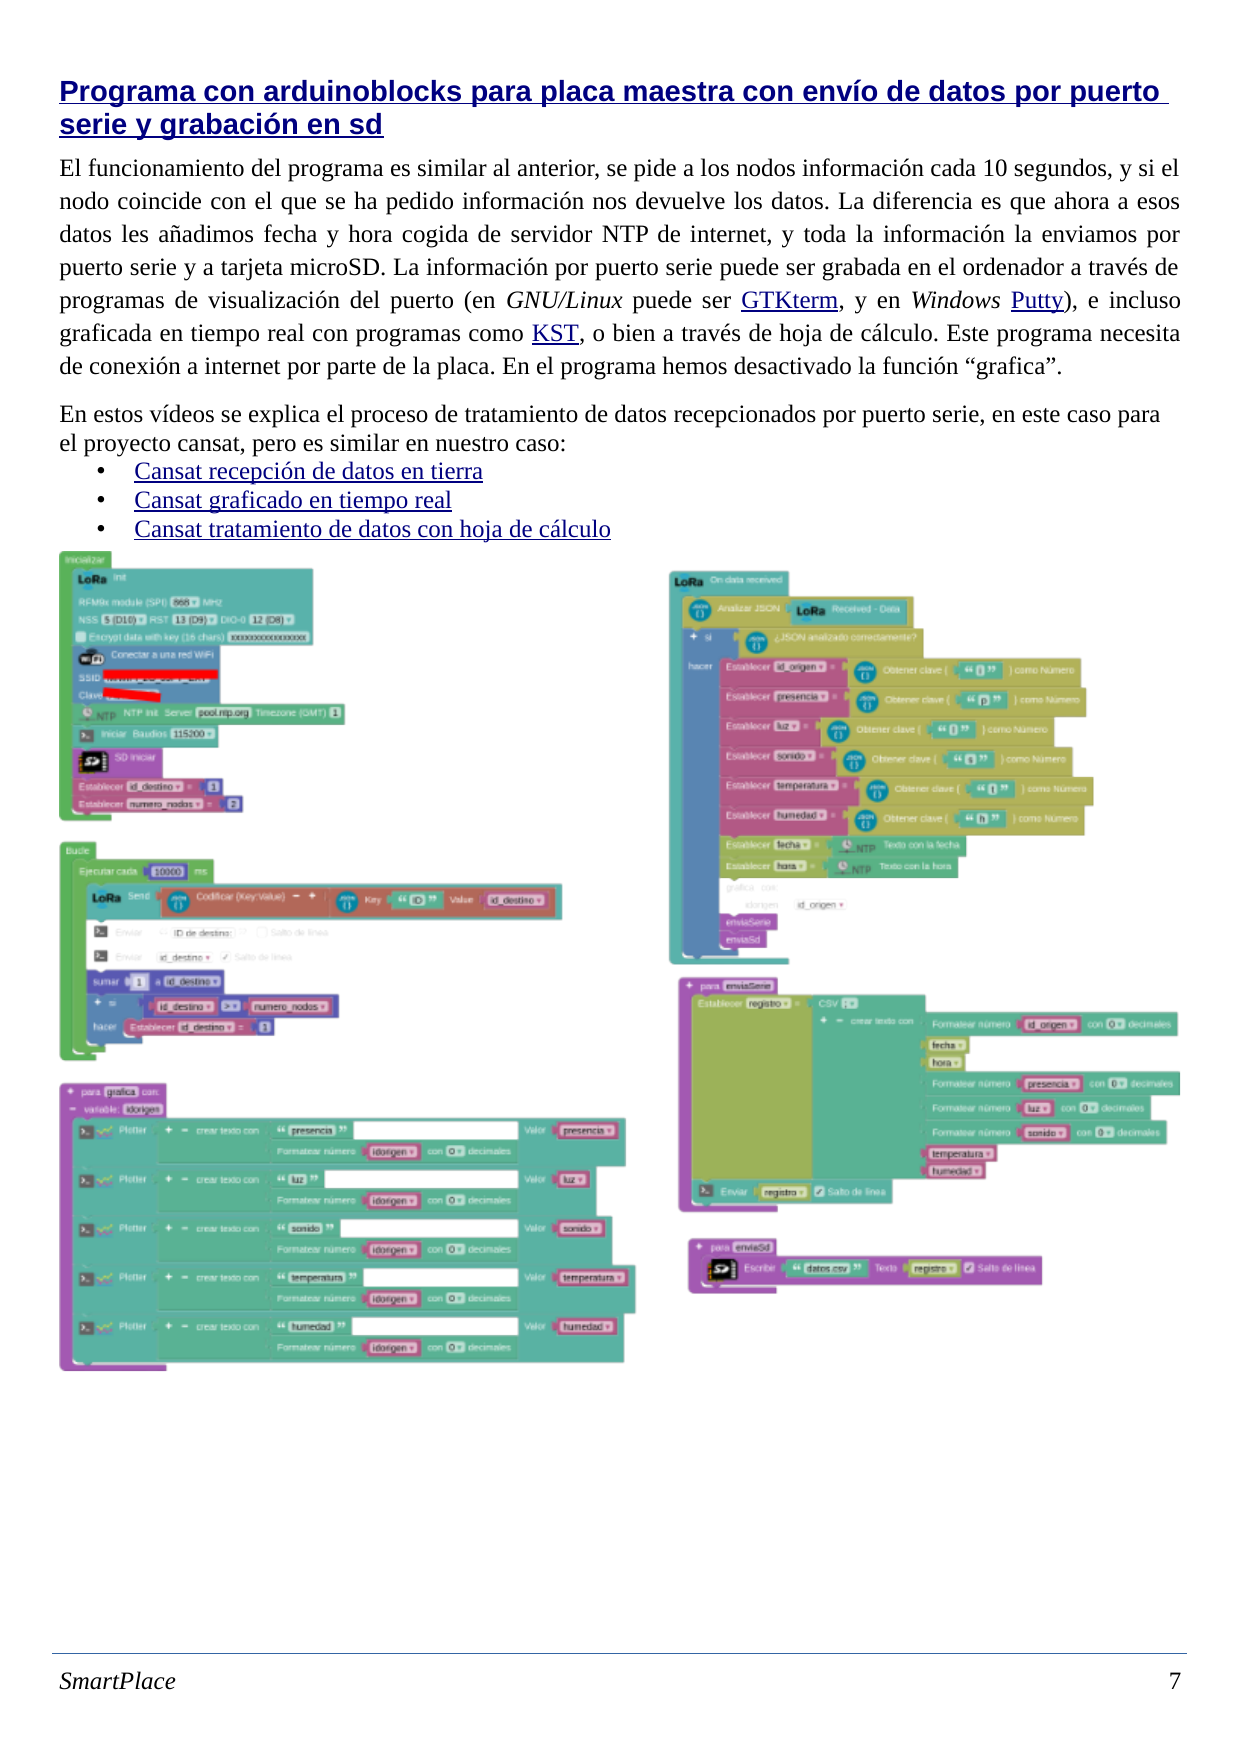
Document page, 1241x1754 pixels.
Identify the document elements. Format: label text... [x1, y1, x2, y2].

text El funcionamiento del programa es similar al anterior, se pide a los nodos información cada 10 segundos, y si el nodo coincide con el que se ha pedido información nos devuelve los datos. La diferencia es que ahora a esos datos les añadimos fecha y hora cogida de servidor NTP de internet, y toda la información la enviamos por puerto serie y a tarjeta microSD. La información por puerto serie puede ser grabada en el ordenador a través de programas de visualización del puerto (en GNU/Linux puede ser GTKterm, y en Windows Putty), e incluso graficada en tiempo real con programas como KST, o bien a través de hoja de cálculo. Este programa necesita de conexión a internet por parte de la placa. En el programa hemos desactivado la función “grafica”. [59, 153, 1181, 380]
picture [59, 551, 1182, 1373]
list Cansat recepción de datos en tierra [97, 456, 1181, 485]
list Cansat graficado en tiempo real [97, 485, 1181, 514]
subtitle Programa con arduinoblocks para placa maestra con envío de datos por puerto serie y grabación en sd [59, 74, 1181, 141]
text En estos vídeos se explica el proceso de tratamiento de datos recepcionados por puerto serie, en este caso para el proyecto cansat, pero es similar en nuestro caso: [59, 399, 1181, 456]
list Cansat tratamiento de datos con hoja de cálculo [97, 514, 1181, 543]
